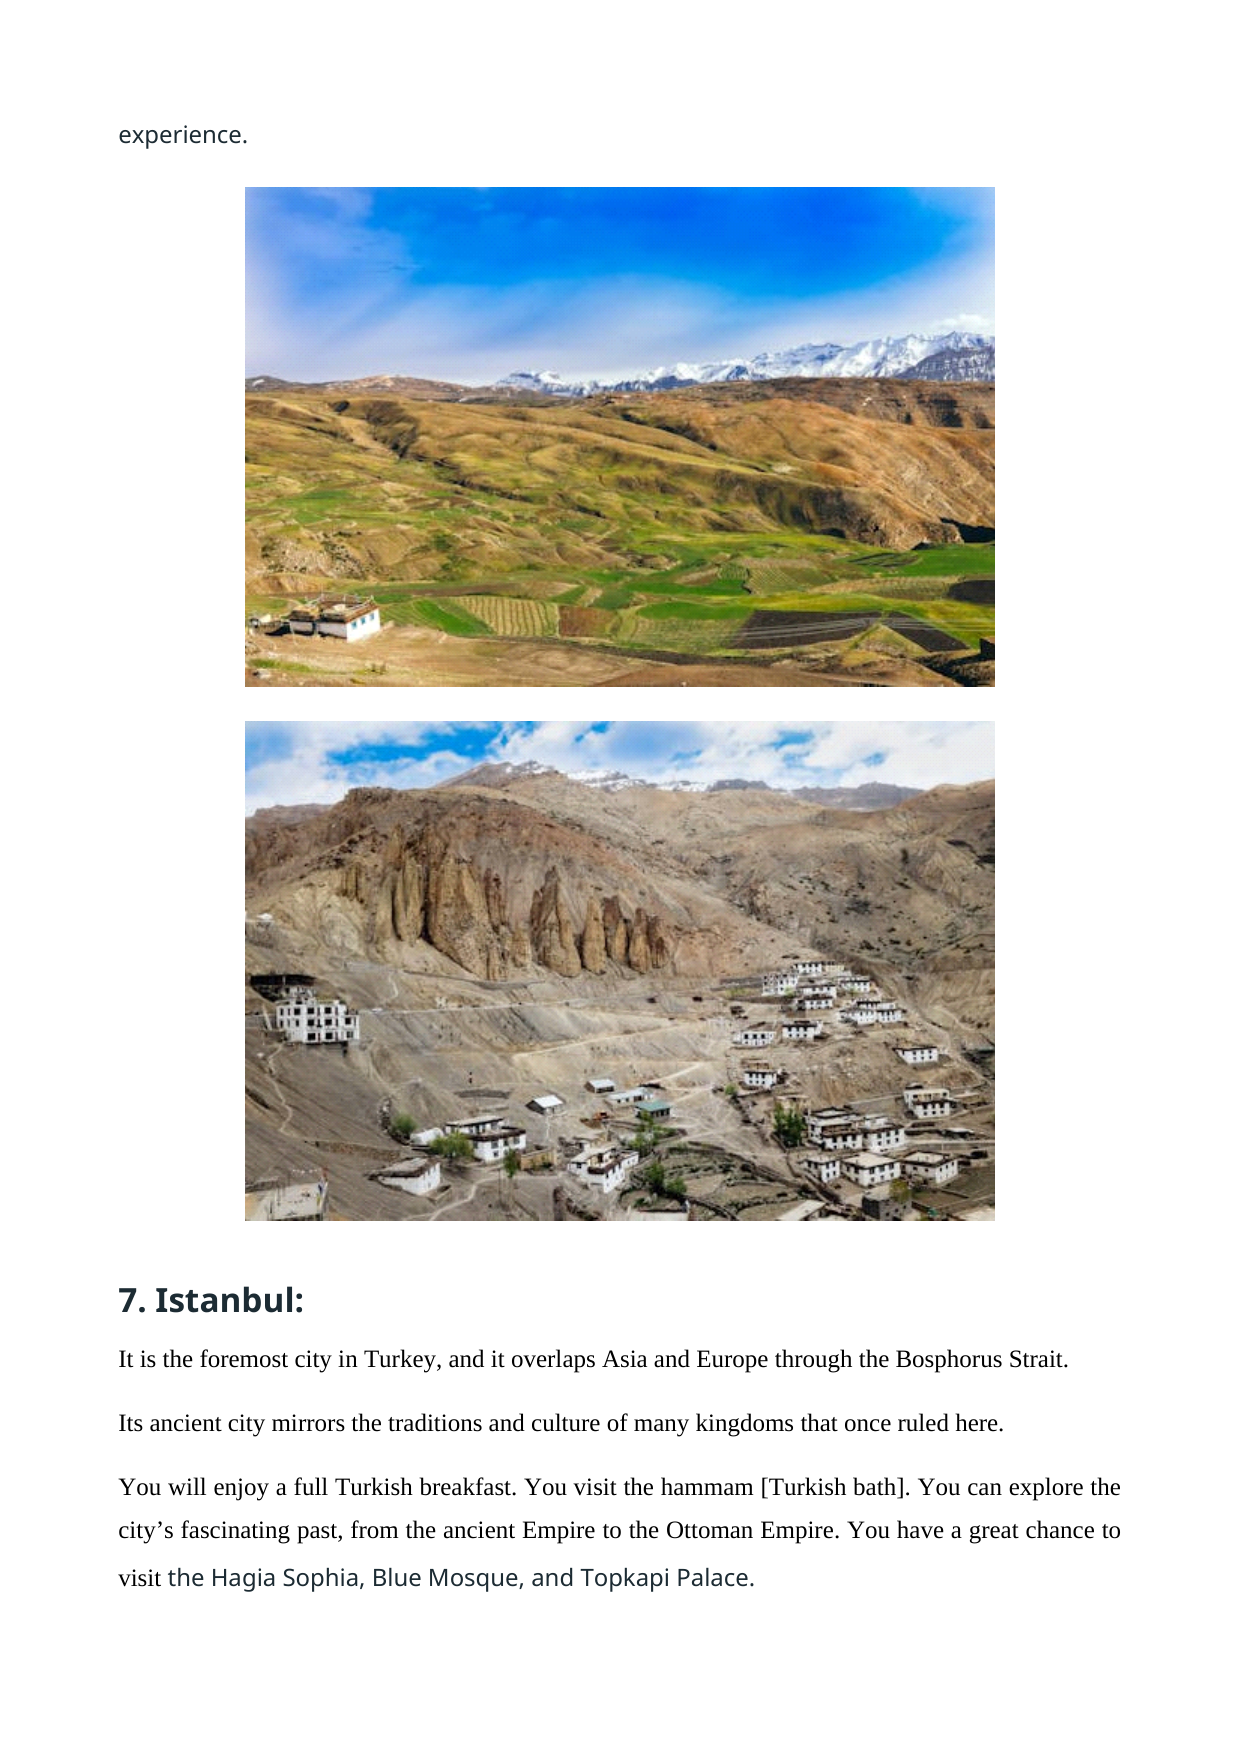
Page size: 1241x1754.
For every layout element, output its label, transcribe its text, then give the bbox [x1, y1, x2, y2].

text It is the foremost city in Turkey, and it overlaps Asia and Europe through the Bosphorus Strait. [118, 1344, 1122, 1373]
text 7. Istanbul: [118, 1276, 1122, 1322]
text Its ancient city mirrors the traditions and culture of many kingdoms that once ruled here. [118, 1408, 1122, 1437]
text You will enjoy a full Turkish breakfast. You visit the hammam [Turkish bath]. You can explore the city’s fascinating past, from the ancient Empire to the Ottoman Empire. You have a great chance to visit the Hagia Sophia, Blue Mosque, and Topkapi Palace. [118, 1472, 1122, 1593]
text experience. [118, 118, 1122, 151]
